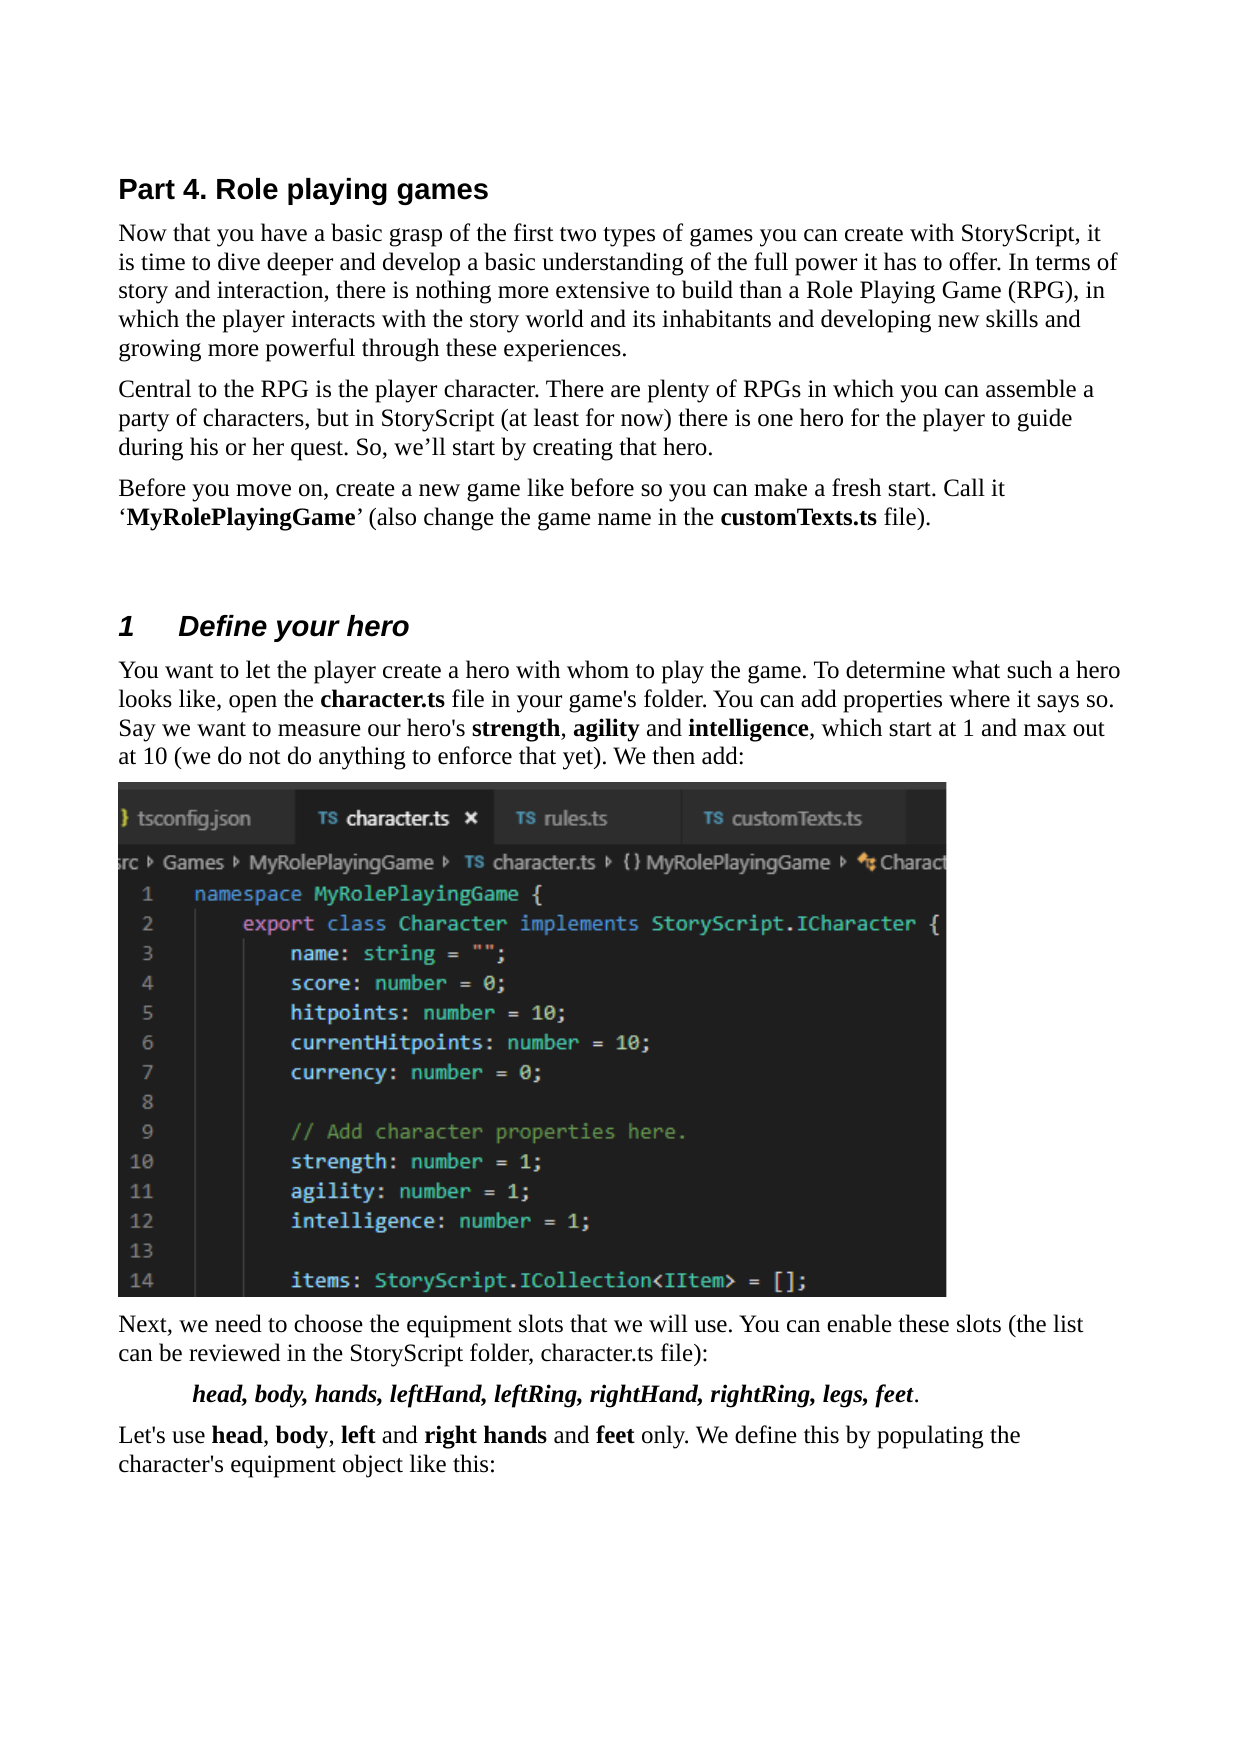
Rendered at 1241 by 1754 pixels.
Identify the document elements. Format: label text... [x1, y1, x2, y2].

text head, body, hands, leftHand, leftRing, rightHand, rightRing, legs, feet. [118, 1379, 1122, 1408]
text Now that you have a basic grasp of the first two types of games you can create with StoryScript, it is time to dive deeper and develop a basic understanding of the full power it has to offer. In terms of story and interaction, there is nothing more extensive to build than a Role Playing Game (RPG), in which the player interacts with the story world and its inhabitants and developing new skills and growing more powerful through these experiences. [118, 218, 1122, 362]
text Let's use head, body, left and right hands and feet only. We define this by populating the character's equipment object like this: [118, 1421, 1122, 1478]
text Next, we need to choose the equipment slots that we will use. You can enable these slots (the list can be reviewed in the StoryScript folder, character.ts file): [118, 1309, 1122, 1367]
subtitle Define your hero [118, 609, 1122, 643]
text Before you move on, create a new game like before so you can make a fresh start. Call it ‘MyRolePlayingGame’ (also change the game name in the customTexts.ts file). [118, 473, 1122, 530]
text Central to the RPG is the player character. There are plenty of RPGs in which you can assemble a party of characters, but in StoryScript (at least for now) there is one hero for the player to guide during his or her quest. So, we’ll start by creating that hero. [118, 374, 1122, 460]
text You want to let the player create a hero with whom to play the game. To determine what such a hero looks like, open the character.ts file in your game's folder. You can add properties where it says so. Say we want to measure our hero's strength, agility and intelligence, which start at 1 and max out at 10 (we do not do anything to enforce that yet). We then add: [118, 655, 1122, 770]
subtitle Part 4. Role playing games [118, 172, 1122, 205]
